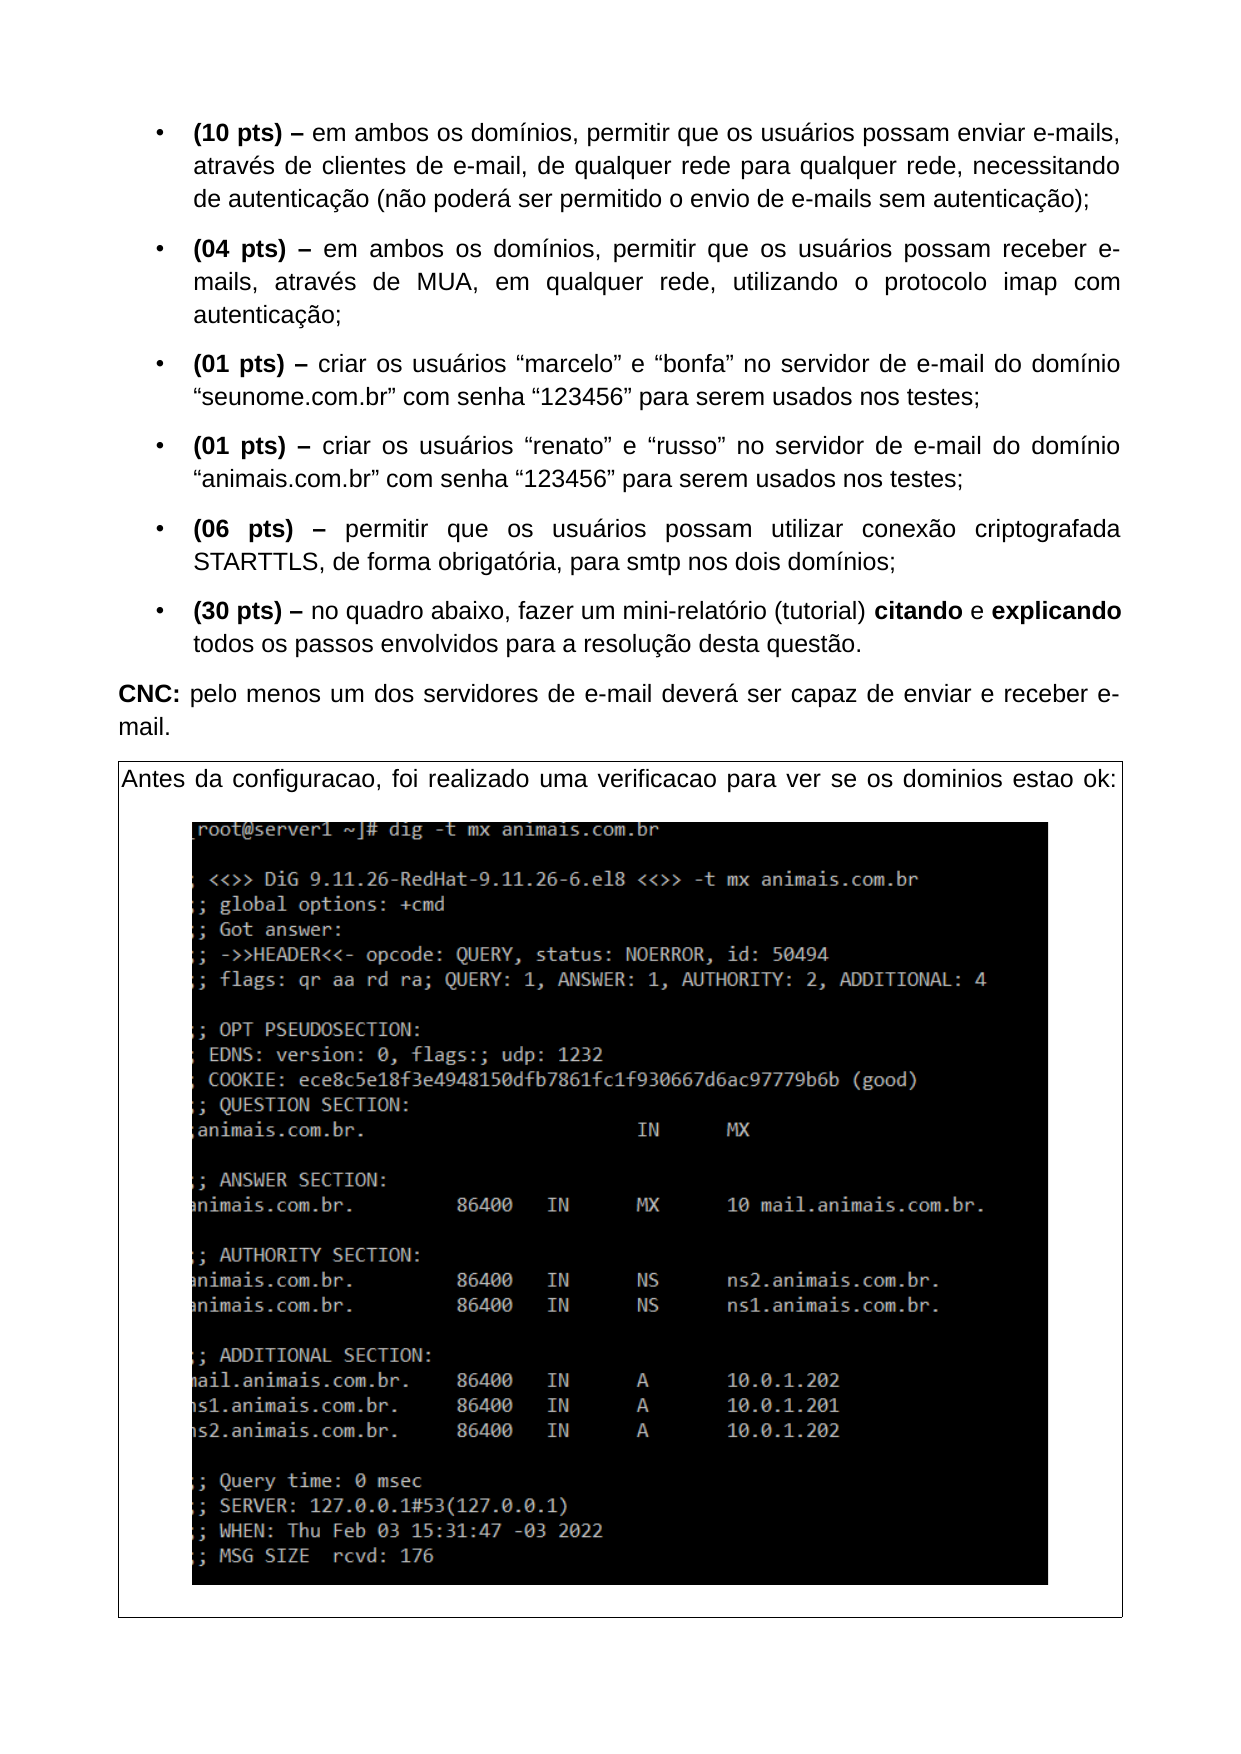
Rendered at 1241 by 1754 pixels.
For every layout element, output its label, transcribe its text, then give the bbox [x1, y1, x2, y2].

list (04 pts) – em ambos os domínios, permitir que os usuários possam receber e-mails, através de MUA, em qualquer rede, utilizando o protocolo imap com autenticação; [156, 233, 1122, 328]
list (06 pts) – permitir que os usuários possam utilizar conexão criptografada STARTTLS, de forma obrigatória, para smtp nos dois domínios; [156, 514, 1122, 576]
list (30 pts) – no quadro abaixo, fazer um mini-relatório (tutorial) citando e explicando todos os passos envolvidos para a resolução desta questão. [156, 596, 1122, 658]
list (10 pts) – em ambos os domínios, permitir que os usuários possam enviar e-mails, através de clientes de e-mail, de qualquer rede para qualquer rede, necessitando de autenticação (não poderá ser permitido o envio de e-mails sem autenticação); [156, 118, 1122, 213]
picture [192, 822, 1049, 1585]
text CNC: pelo menos um dos servidores de e-mail deverá ser capaz de enviar e receber e-mail. [118, 678, 1122, 740]
text Antes da configuracao, foi realizado uma verificacao para ver se os dominios estao ok: [119, 762, 1122, 826]
list (01 pts) – criar os usuários “marcelo” e “bonfa” no servidor de e-mail do domínio “seunome.com.br” com senha “123456” para serem usados nos testes; [156, 349, 1122, 411]
list (01 pts) – criar os usuários “renato” e “russo” no servidor de e-mail do domínio “animais.com.br” com senha “123456” para serem usados nos testes; [156, 431, 1122, 493]
